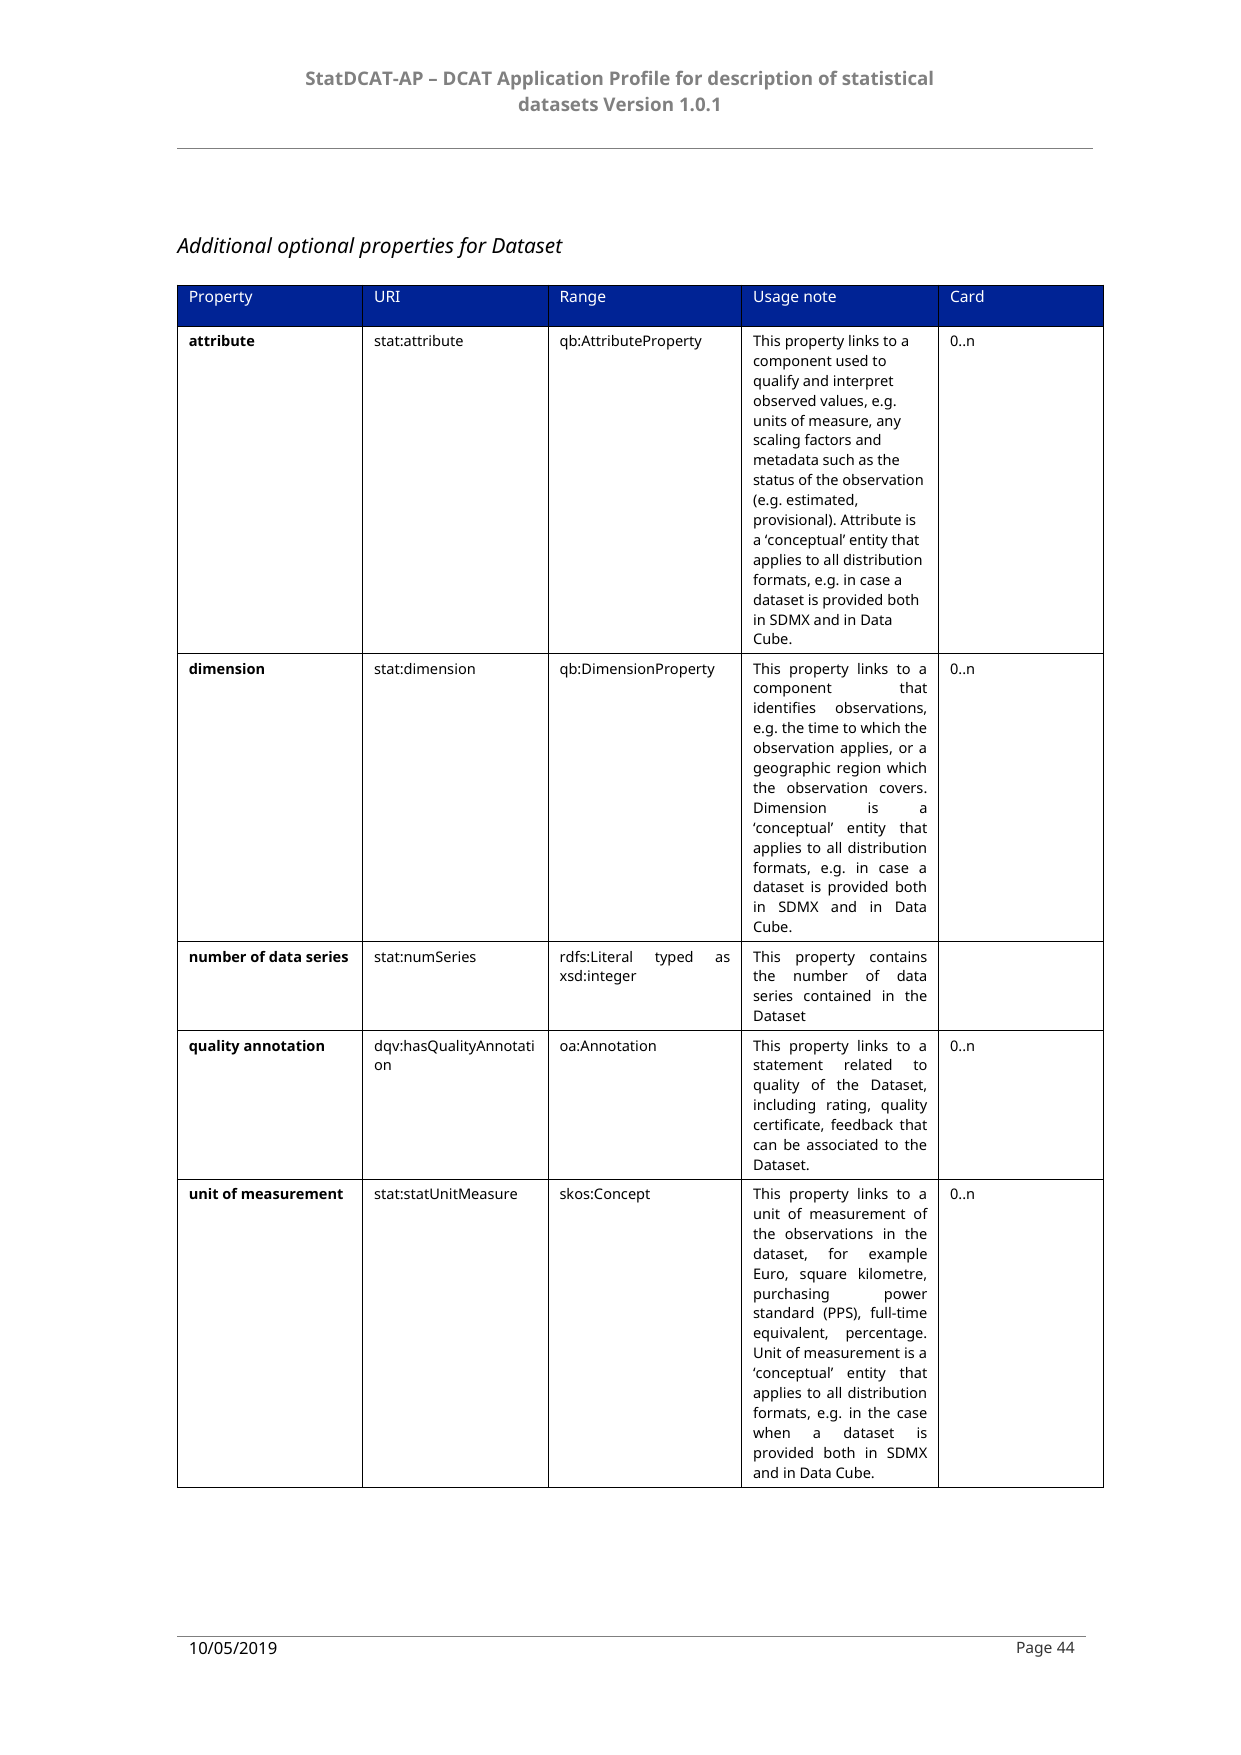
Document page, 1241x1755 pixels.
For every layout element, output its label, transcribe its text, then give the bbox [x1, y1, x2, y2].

table_cell stat:numSeries [363, 942, 548, 1030]
table_cell 0..n [939, 654, 1103, 941]
table_cell rdfs:Literal typed as xsd:integer [549, 942, 741, 1030]
table_header Range [549, 286, 741, 326]
table_cell qb:DimensionProperty [549, 654, 741, 941]
table_header Card [939, 286, 1103, 326]
table_cell quality annotation [178, 1031, 362, 1179]
table_cell 0..n [939, 1180, 1103, 1487]
table_cell stat:dimension [363, 654, 548, 941]
table_cell skos:Concept [549, 1180, 741, 1487]
table_header Usage note [742, 286, 938, 326]
table_cell stat:statUnitMeasure [363, 1180, 548, 1487]
table_cell oa:Annotation [549, 1031, 741, 1179]
table_header Property [178, 286, 362, 326]
table_cell number of data series [178, 942, 362, 1030]
table_cell qb:AttributeProperty [549, 327, 741, 653]
text Additional optional properties for Dataset [177, 231, 1063, 259]
table_cell This property links to a unit of measurement of the observations in the dataset, for example Euro, square kilometre, purchasing power standard (PPS), full-time equivalent, percentage. Unit of measurement is a ‘conceptual’ entity that applies to all distribution formats, e.g. in the case when a dataset is provided both in SDMX and in Data Cube. [742, 1180, 938, 1487]
table_cell unit of measurement [178, 1180, 362, 1487]
table_cell This property links to a component that identifies observations, e.g. the time to which the observation applies, or a geographic region which the observation covers. Dimension is a ‘conceptual’ entity that applies to all distribution formats, e.g. in case a dataset is provided both in SDMX and in Data Cube. [742, 654, 938, 941]
table_cell dimension [178, 654, 362, 941]
table_cell attribute [178, 327, 362, 653]
table_cell [939, 942, 1103, 1030]
table_cell This property links to a component used to qualify and interpret observed values, e.g. units of measure, any scaling factors and metadata such as the status of the observation (e.g. estimated, provisional). Attribute is a ‘conceptual’ entity that applies to all distribution formats, e.g. in case a dataset is provided both in SDMX and in Data Cube. [742, 327, 938, 653]
table_cell dqv:hasQualityAnnotation [363, 1031, 548, 1179]
table_cell This property contains the number of data series contained in the Dataset [742, 942, 938, 1030]
table_cell stat:attribute [363, 327, 548, 653]
table_cell 0..n [939, 1031, 1103, 1179]
table_cell This property links to a statement related to quality of the Dataset, including rating, quality certificate, feedback that can be associated to the Dataset. [742, 1031, 938, 1179]
table_cell 0..n [939, 327, 1103, 653]
table_header URI [363, 286, 548, 326]
